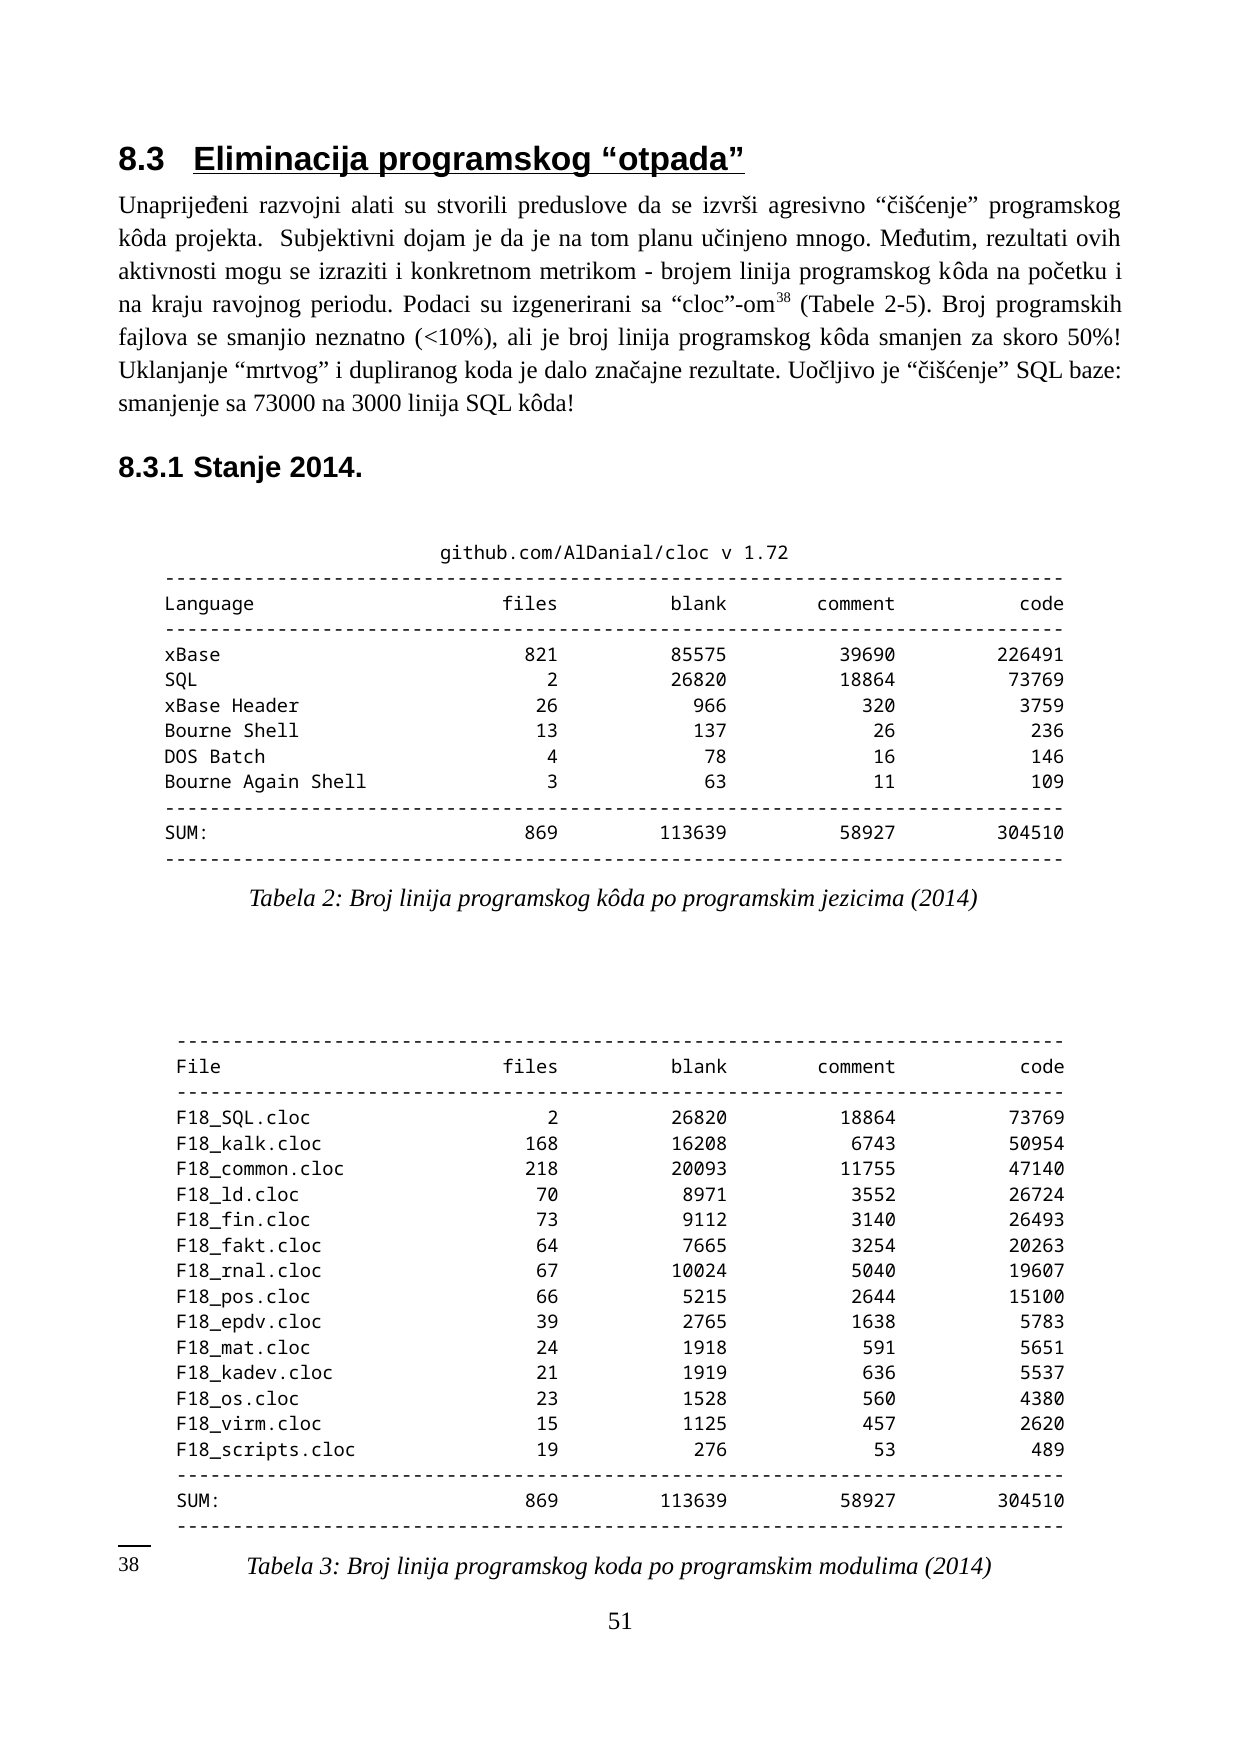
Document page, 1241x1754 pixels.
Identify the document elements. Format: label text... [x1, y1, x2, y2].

text -------------------------------------------------------------------------------- [160, 564, 1068, 590]
subtitle Stanje 2014. [118, 450, 1122, 484]
subtitle Eliminacija programskog “otpada” [118, 139, 1122, 178]
text https://github.com/AlDanial/cloc [118, 1552, 151, 1576]
text F18_kadev.cloc 21 1919 636 5537 [159, 1359, 1081, 1385]
text F18_rnal.cloc 67 10024 5040 19607 [159, 1257, 1081, 1283]
text github.com/AlDanial/cloc v 1.72 [788, 539, 1068, 564]
text https://github.com/AlDanial/cloc [1090, 1552, 1122, 1576]
text Tabela 3: Broj linija programskog koda po programskim modulima (2014) [159, 1551, 1081, 1579]
text github.com/AlDanial/cloc v 1.72 [160, 539, 440, 564]
text Tabela 2: Broj linija programskog kôda po programskim jezicima (2014) [160, 883, 1068, 912]
text F18_epdv.cloc 39 2765 1638 5783 [159, 1308, 1081, 1334]
text Unaprijeđeni razvojni alati su stvorili preduslove da se izvrši agresivno “čišćenje” programskog kôda projekta. Subjektivni dojam je da je na tom planu učinjeno mnogo. Međutim, rezultati ovih aktivnosti mogu se izraziti i konkretnom metrikom - brojem linija programskog kôda na početku i na kraju ravojnog periodu. Podaci su izgenerirani sa “cloc”-om (Tabele 2-5). Broj programskih fajlova se smanjio neznatno (<10%), ali je broj linija programskog kôda smanjen za skoro 50%! Uklanjanje “mrtvog” i dupliranog koda je dalo značajne rezultate. Uočljivo je “čišćenje” SQL baze: smanjenje sa 73000 na 3000 linija SQL kôda! [118, 190, 1122, 417]
